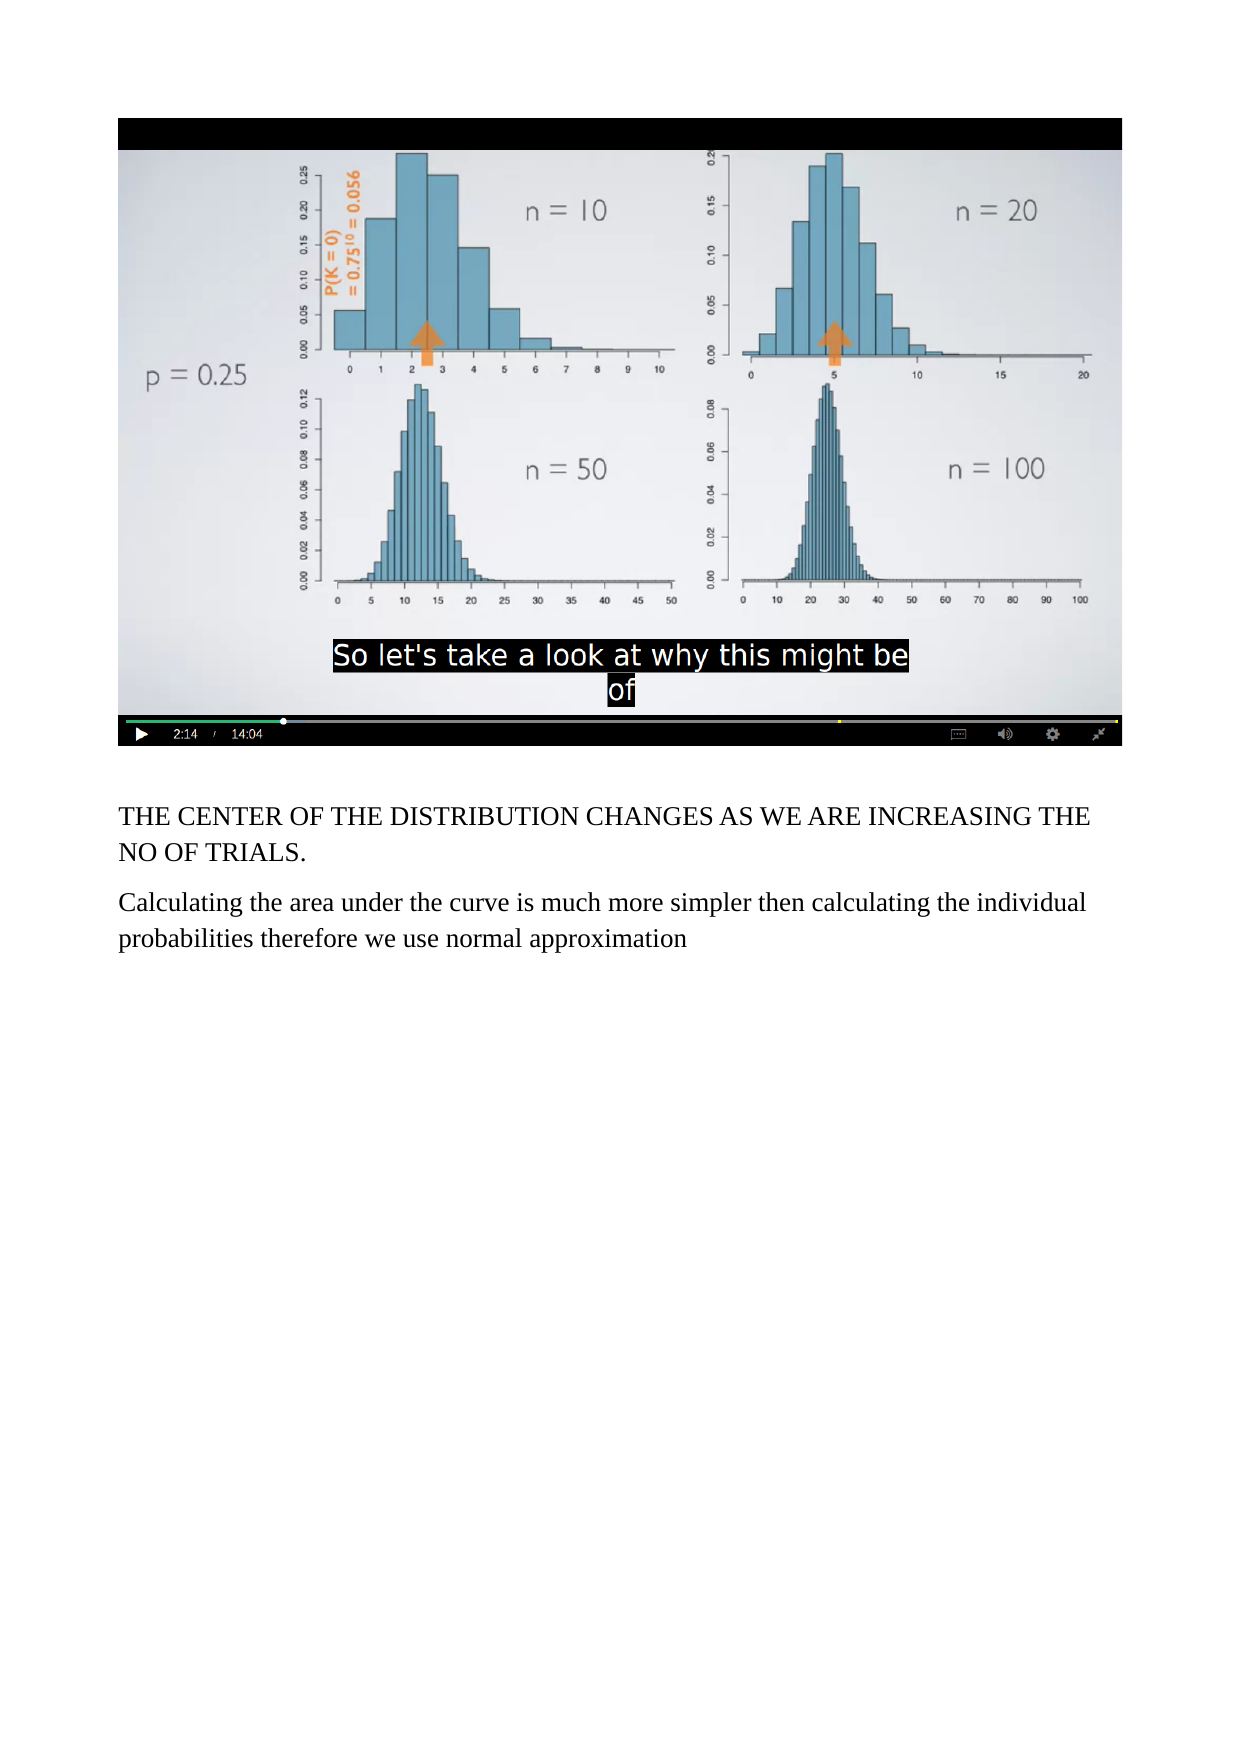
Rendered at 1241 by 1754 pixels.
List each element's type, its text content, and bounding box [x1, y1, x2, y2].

picture [118, 118, 1123, 746]
text Calculating the area under the curve is much more simpler then calculating the individual probabilities therefore we use normal approximation [118, 886, 1122, 953]
text THE CENTER OF THE DISTRIBUTION CHANGES AS WE ARE INCREASING THE NO OF TRIALS. [118, 800, 1122, 867]
